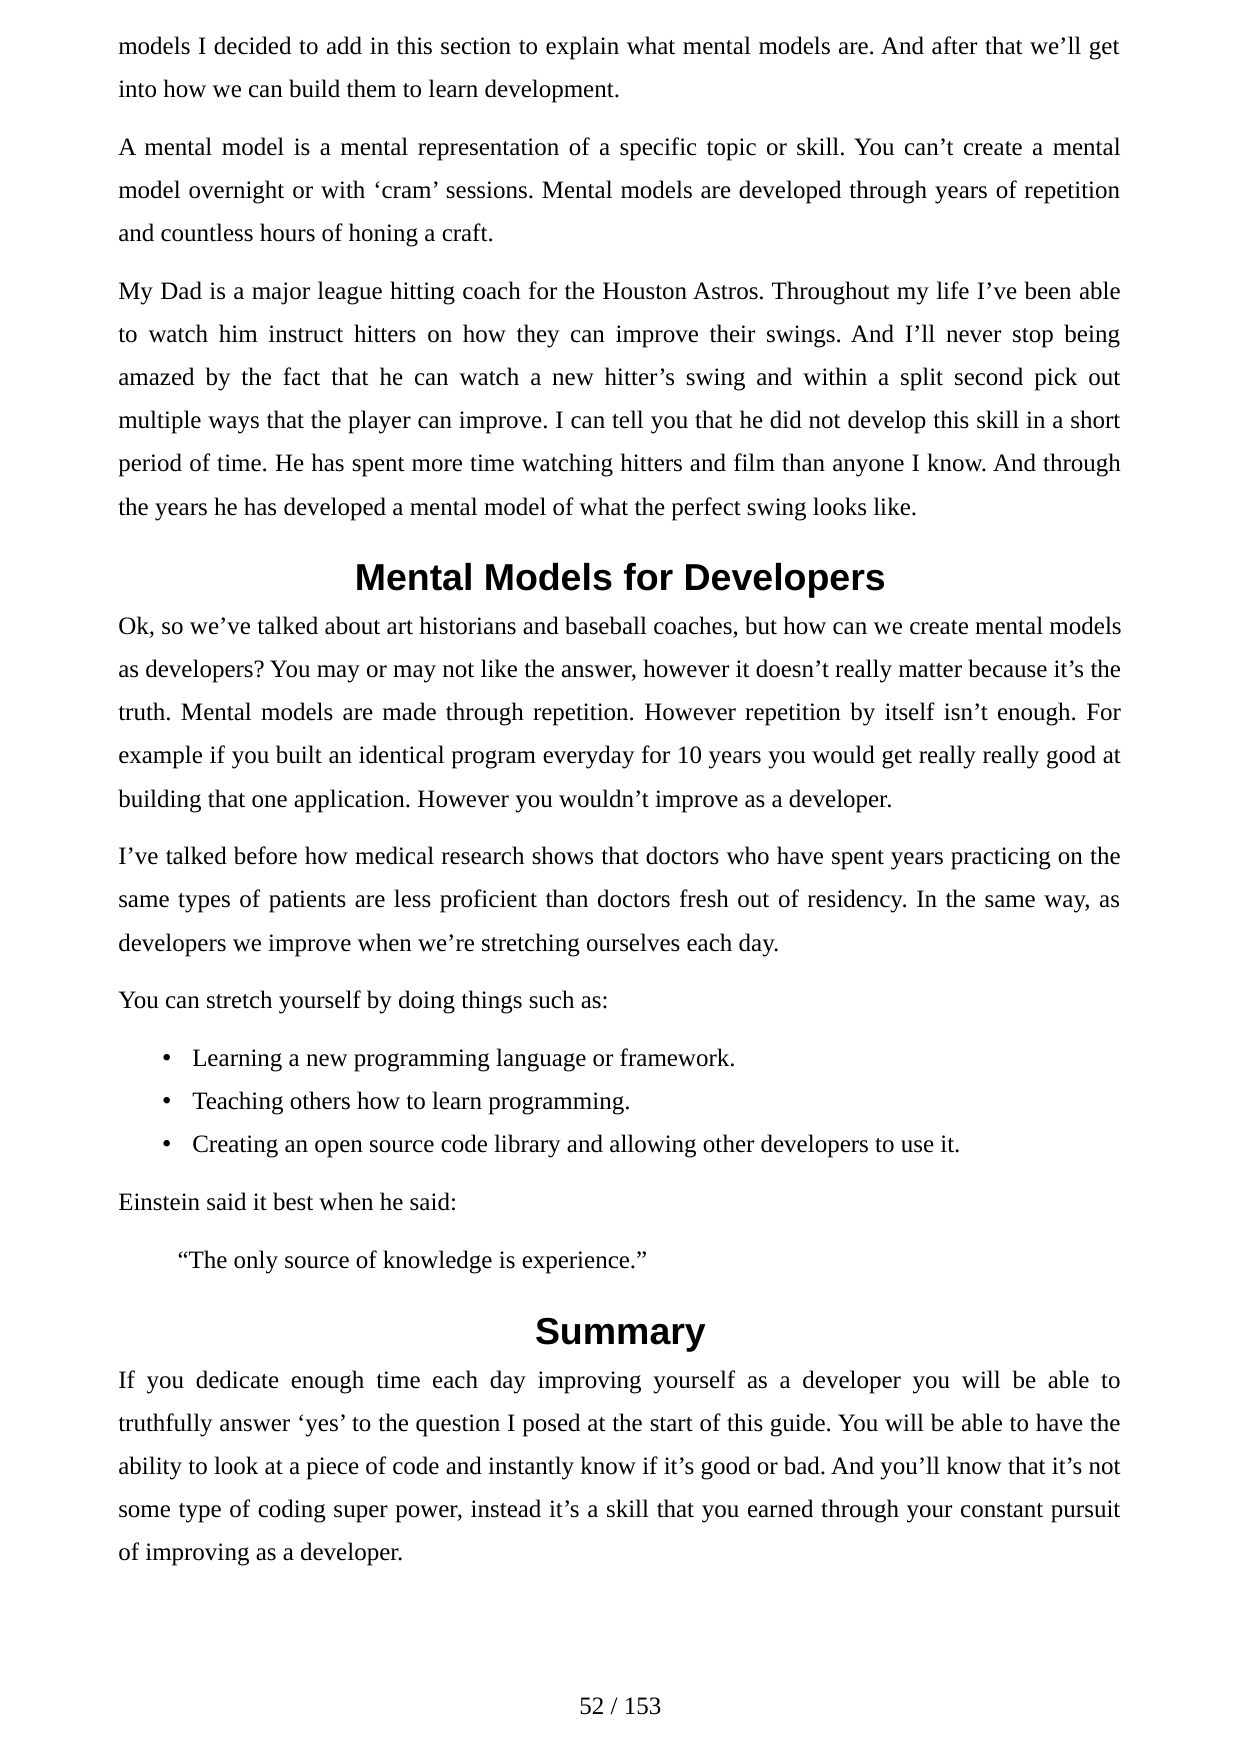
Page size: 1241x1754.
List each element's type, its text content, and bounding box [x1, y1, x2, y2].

subtitle Summary [118, 1309, 1122, 1352]
text If you dedicate enough time each day improving yourself as a developer you will be able to truthfully answer ‘yes’ to the question I posed at the start of this guide. You will be able to have the ability to look at a piece of code and instantly know if it’s good or bad. And you’ll know that it’s not some type of coding super power, instead it’s a skill that you earned through your constant pursuit of improving as a developer. [118, 1365, 1122, 1566]
text Einstein said it best when he said: [118, 1187, 1122, 1216]
text You can stretch yourself by doing things such as: [118, 985, 1122, 1014]
text Ok, so we’ve talked about art historians and baseball coaches, but how can we create mental models as developers? You may or may not like the answer, however it doesn’t really matter because it’s the truth. Mental models are made through repetition. However repetition by itself isn’t enough. For example if you built an identical program everyday for 10 years you would get really really good at building that one application. However you wouldn’t improve as a developer. [118, 611, 1122, 812]
text A mental model is a mental representation of a specific topic or skill. You can’t create a mental model overnight or with ‘cram’ sessions. Mental models are developed through years of repetition and countless hours of honing a craft. [118, 132, 1122, 247]
subtitle Mental Models for Developers [118, 556, 1122, 599]
text models I decided to add in this section to explain what mental models are. And after that we’ll get into how we can build them to learn development. [118, 31, 1122, 103]
text I’ve talked before how medical research shows that doctors who have spent years practicing on the same types of patients are less proficient than doctors fresh out of residency. In the same way, as developers we improve when we’re stretching ourselves each day. [118, 841, 1122, 956]
list Creating an open source code library and allowing other developers to use it. [162, 1129, 1122, 1158]
text “The only source of knowledge is experience.” [177, 1245, 1063, 1273]
list Learning a new programming language or framework. [162, 1043, 1122, 1072]
list Teaching others how to learn programming. [162, 1086, 1122, 1115]
text My Dad is a major league hitting coach for the Houston Astros. Throughout my life I’ve been able to watch him instruct hitters on how they can improve their swings. And I’ll never stop being amazed by the fact that he can watch a new hitter’s swing and within a split second pick out multiple ways that the player can improve. I can tell you that he did not develop this skill in a short period of time. He has spent more time watching hitters and film than anyone I know. And through the years he has developed a mental model of what the perfect swing looks like. [118, 276, 1122, 520]
